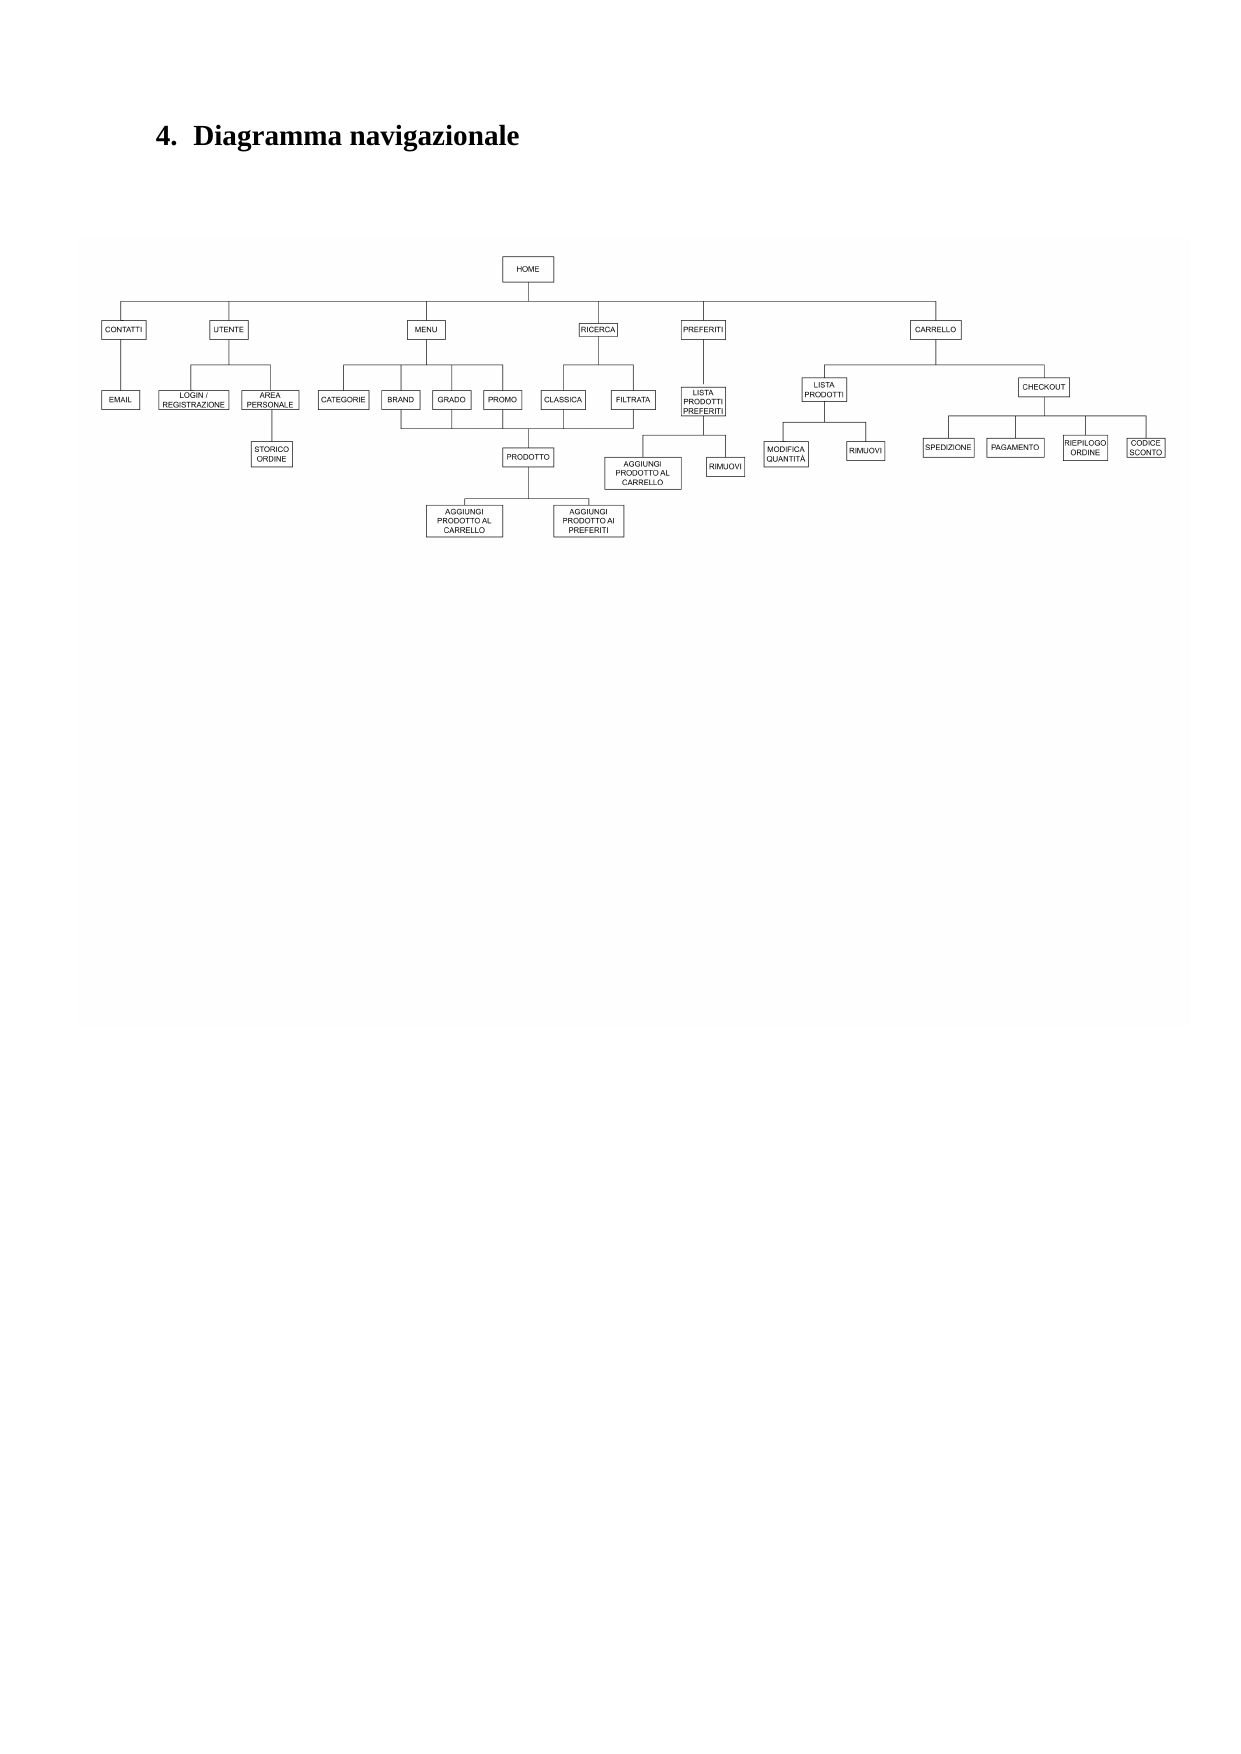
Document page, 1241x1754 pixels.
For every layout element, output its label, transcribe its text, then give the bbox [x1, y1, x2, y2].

list Diagramma navigazionale [156, 118, 1122, 152]
picture [75, 238, 1190, 1027]
